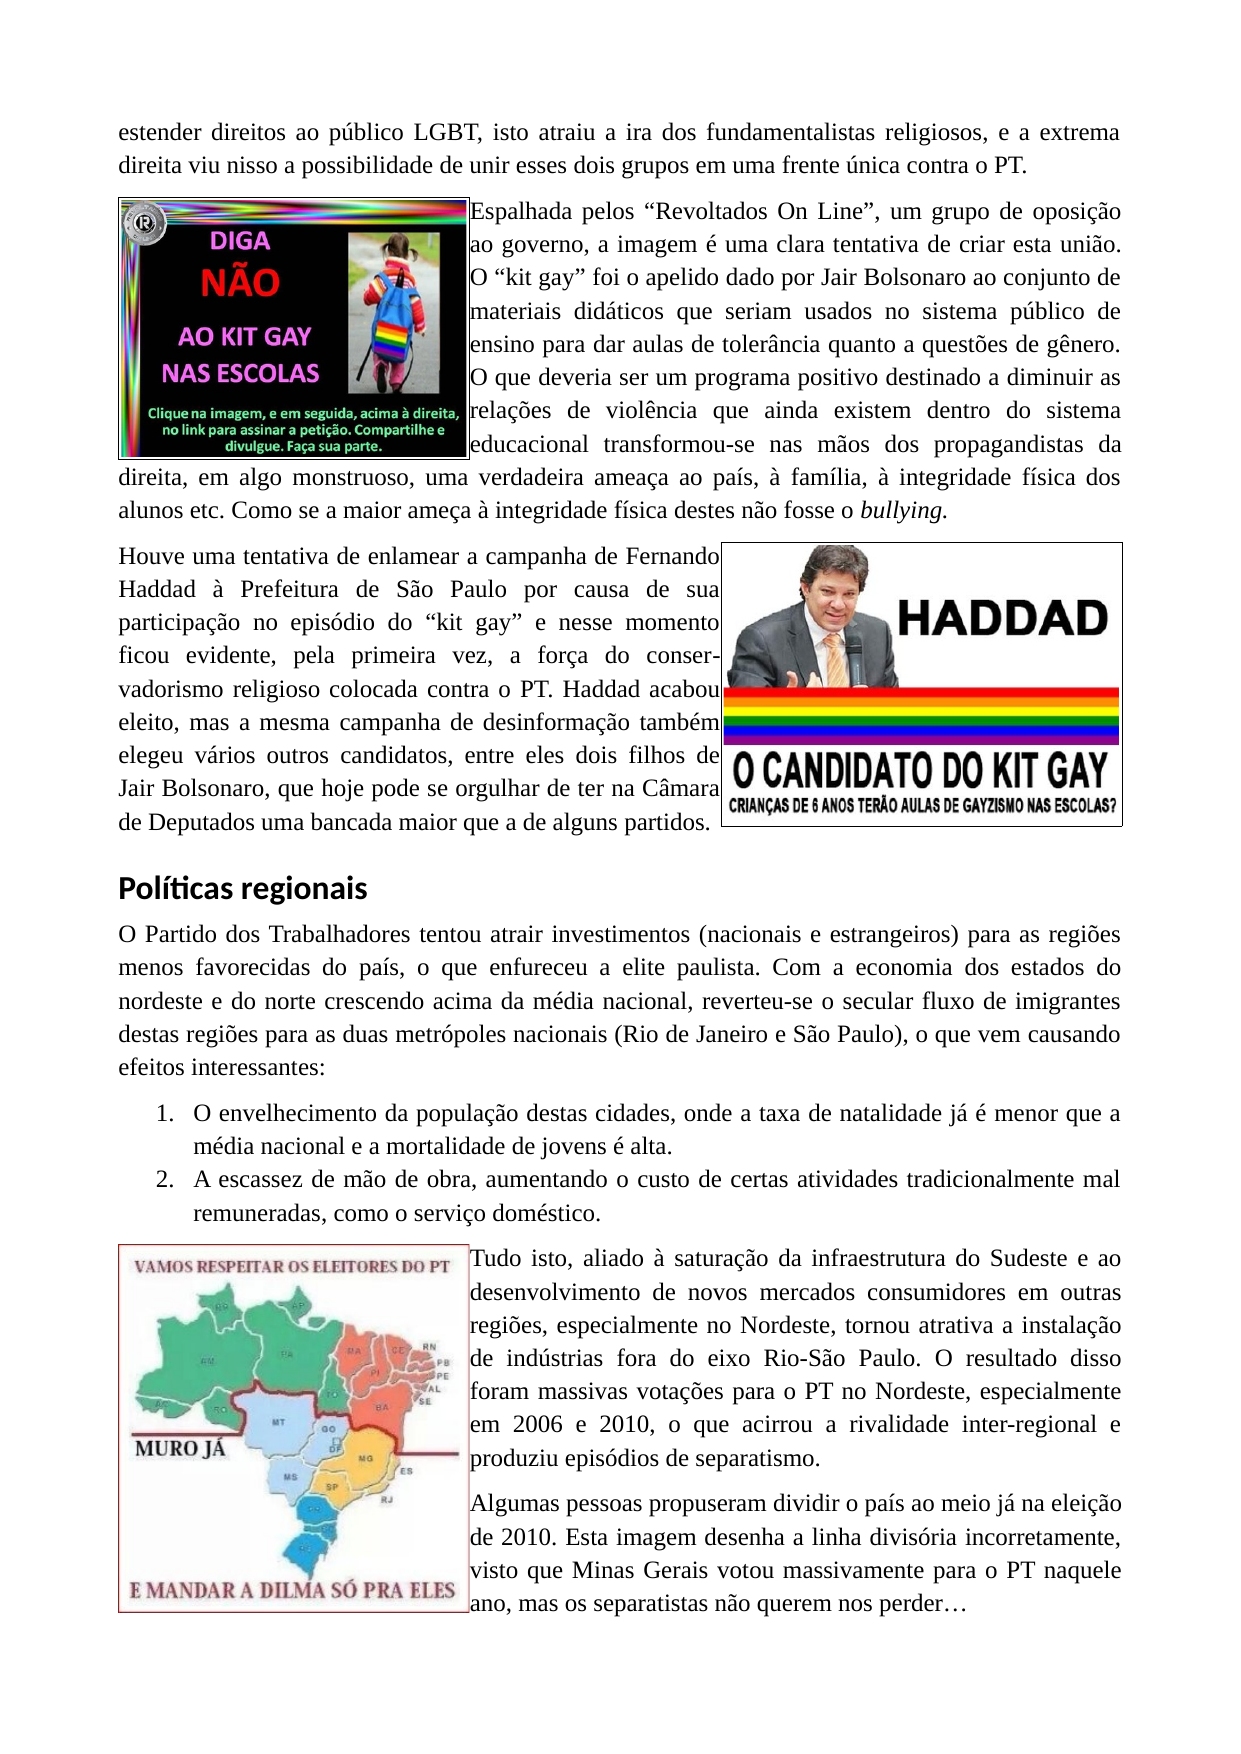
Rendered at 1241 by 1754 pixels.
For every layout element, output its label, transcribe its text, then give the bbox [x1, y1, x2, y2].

text Espalhada pelos “Revoltados On Line”, um grupo de oposição ao governo, a imagem é uma clara tentativa de criar esta união. O “kit gay” foi o apelido dado por Jair Bolsonaro ao conjunto de materiais didáticos que seriam usados no sistema público de ensino para dar aulas de tolerância quanto a questões de gênero. O que deveria ser um programa positivo destinado a diminuir as relações de violência que ainda existem dentro do sistema educacional transformou-se nas mãos dos propagandistas da direita, em algo monstruoso, uma verdadeira ameaça ao país, à família, à integridade física dos alunos etc. Como se a maior ameça à integridade física destes não fosse o bullying. [118, 197, 1122, 524]
subtitle Políticas regionais [118, 874, 1122, 908]
picture [723, 545, 1119, 823]
list O envelhecimento da população destas cidades, onde a taxa de natalidade já é menor que a média nacional e a mortalidade de jovens é alta. [156, 1099, 1122, 1160]
text O Partido dos Trabalhadores tentou atrair investimentos (nacionais e estrangeiros) para as regiões menos favorecidas do país, o que enfureceu a elite paulista. Com a economia dos estados do nordeste e do norte crescendo acima da média nacional, reverteu-se o secular fluxo de imigrantes destas regiões para as duas metrópoles nacionais (Rio de Janeiro e São Paulo), o que vem causando efeitos interessantes: [118, 920, 1122, 1081]
text Algumas pessoas propuseram dividir o país ao meio já na eleição de 2010. Esta imagem desenha a linha divisória incorretamente, visto que Minas Gerais votou massivamente para o PT naquele ano, mas os separatistas não querem nos perder… [118, 1489, 1122, 1617]
picture [118, 1244, 470, 1613]
list A escassez de mão de obra, aumentando o custo de certas atividades tradicionalmente mal remuneradas, como o serviço doméstico. [156, 1165, 1122, 1226]
text estender direitos ao público LGBT, isto atraiu a ira dos fundamentalistas religiosos, e a extrema direita viu nisso a possibilidade de unir esses dois grupos em uma frente única contra o PT. [118, 118, 1122, 179]
text Houve uma tentativa de enlamear a campanha de Fernando Haddad à Prefeitura de São Paulo por causa de sua participação no episódio do “kit gay” e nesse momento ficou evidente, pela primeira vez, a força do conser­vadorismo religioso colocada contra o PT. Haddad acabou eleito, mas a mesma campanha de desinformação também elegeu vários outros candidatos, entre eles dois filhos de Jair Bolsonaro, que hoje pode se orgulhar de ter na Câmara de Deputados uma bancada maior que a de alguns partidos. [118, 542, 1122, 835]
text Tudo isto, aliado à saturação da infraestrutura do Sudeste e ao desenvolvimento de novos mercados consumidores em outras regiões, especialmente no Nordeste, tornou atrativa a instalação de indústrias fora do eixo Rio-São Paulo. O resultado disso foram massivas votações para o PT no Nordeste, especialmente em 2006 e 2010, o que acirrou a rivalidade inter-regional e produziu episódios de separatismo. [470, 1244, 1122, 1471]
picture [121, 200, 467, 457]
